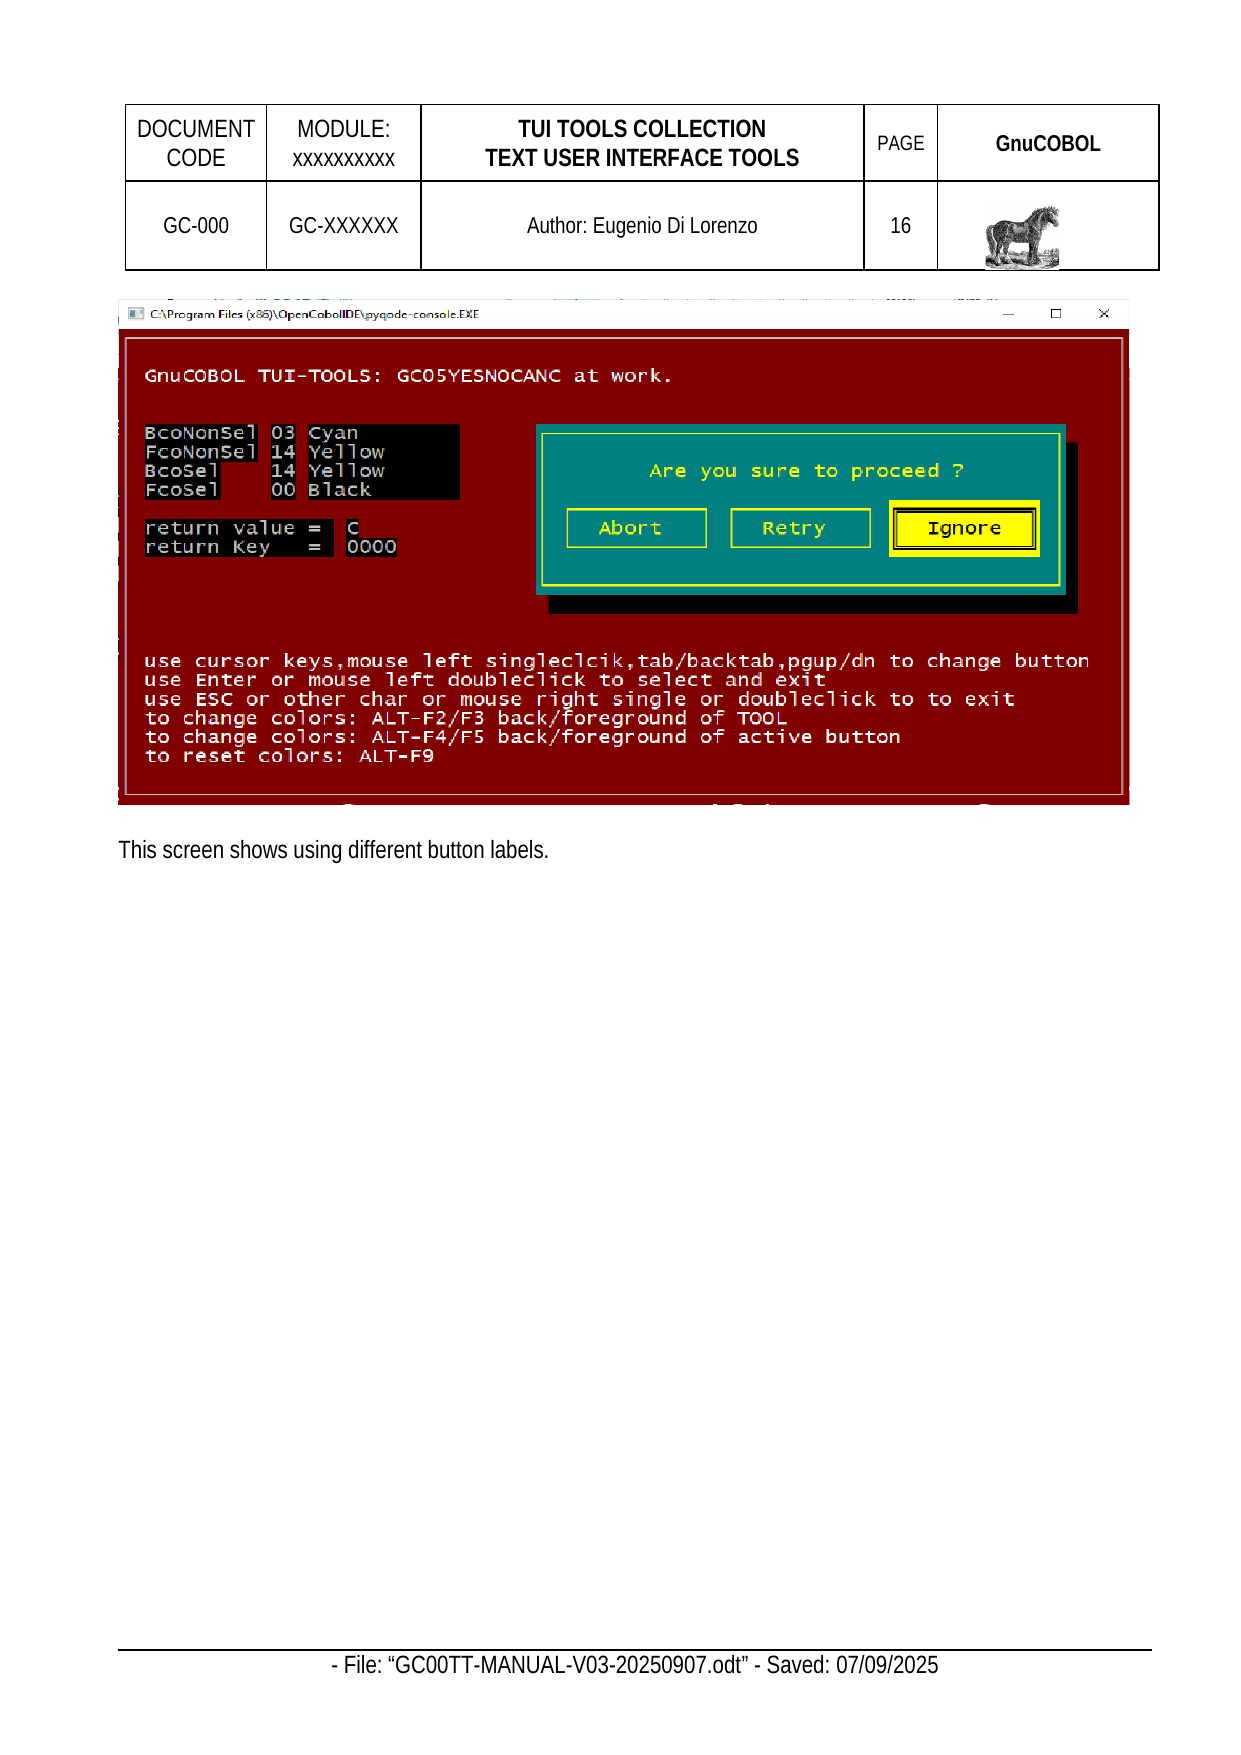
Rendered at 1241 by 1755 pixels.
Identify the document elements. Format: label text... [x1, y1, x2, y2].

text This screen shows using different button labels. [118, 835, 1152, 864]
